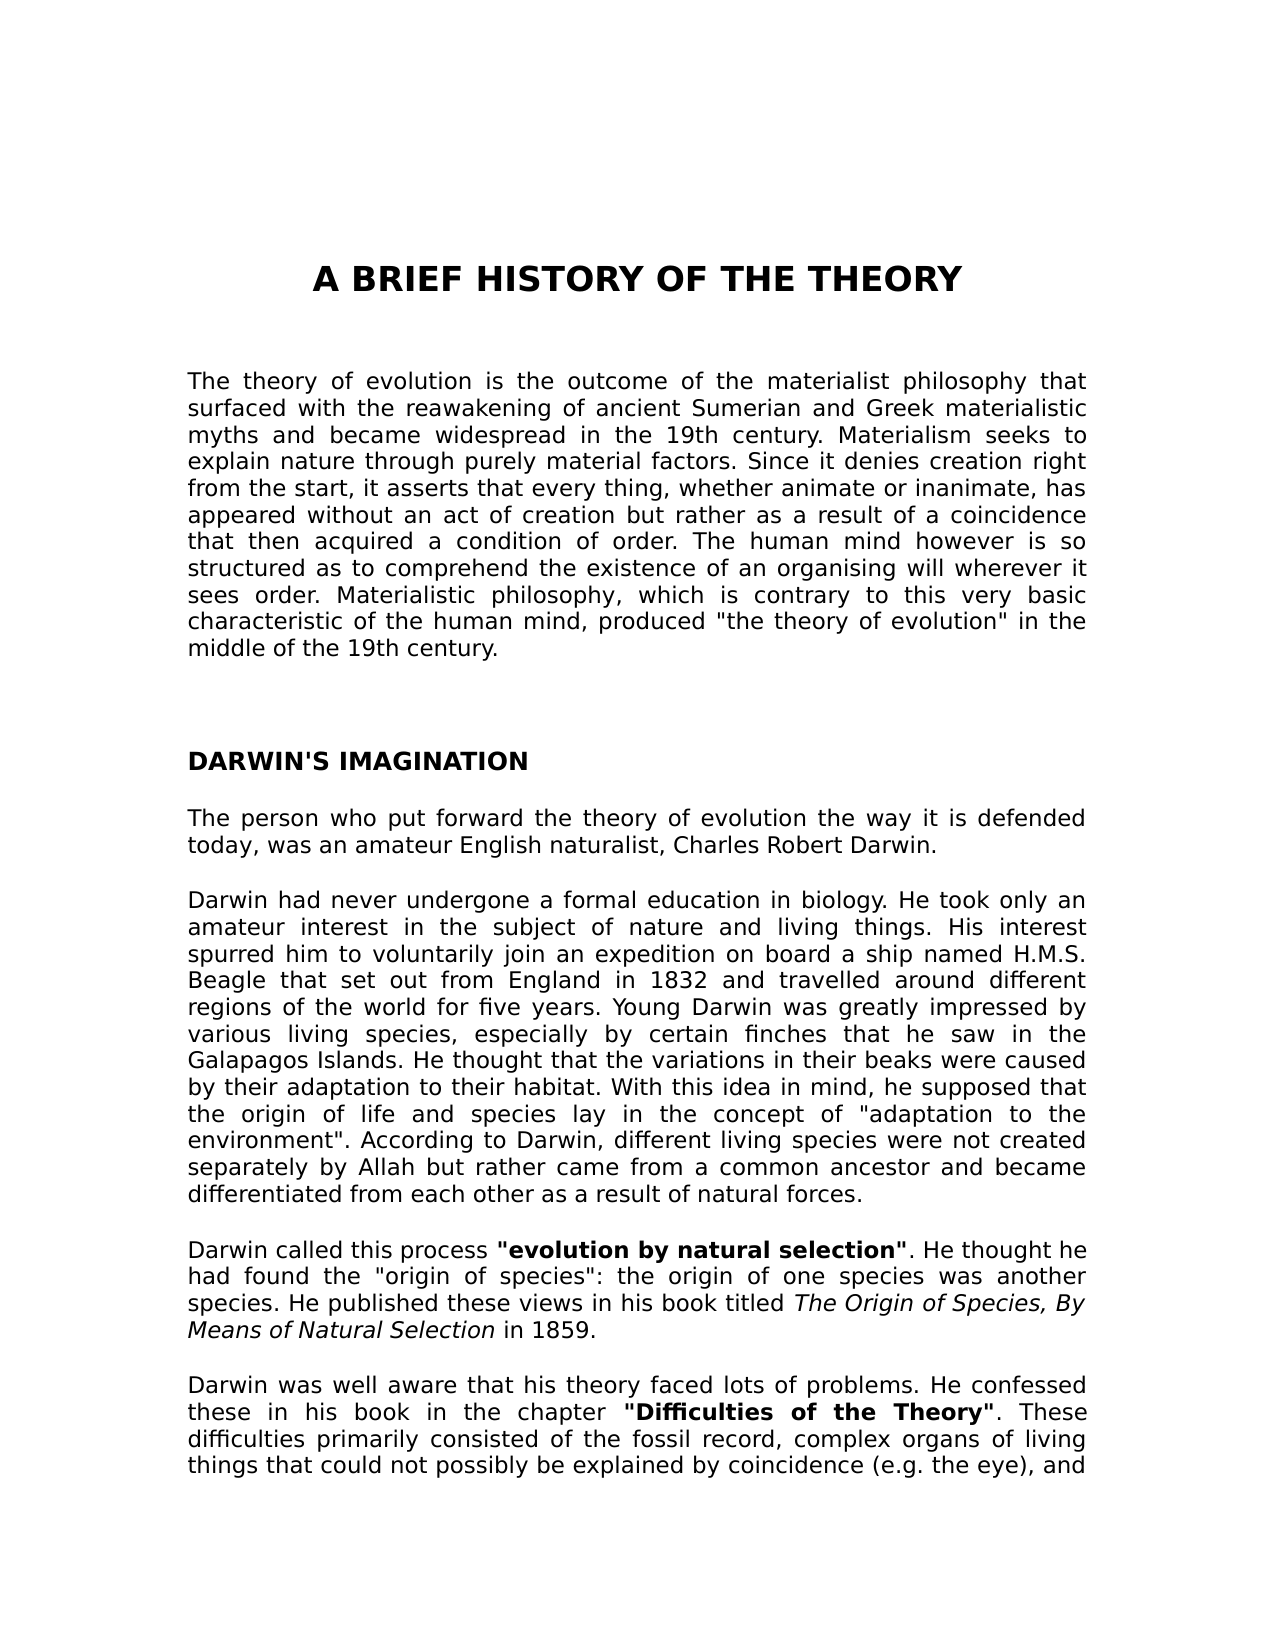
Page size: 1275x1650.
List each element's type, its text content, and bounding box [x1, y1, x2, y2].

text Darwin was well aware that his theory faced lots of problems. He confessed these in his book in the chapter "Difficulties of the Theory". These difficulties primarily consisted of the fossil record, complex organs of living things that could not possibly be explained by coincidence (e.g. the eye), and [187, 1373, 1088, 1479]
text Darwin's Imagination [187, 747, 1088, 776]
text The person who put forward the theory of evolution the way it is defended today, was an amateur English naturalist, Charles Robert Darwin. [187, 805, 1088, 858]
text A BRIEF HISTORY OF THE THEORY [187, 259, 1088, 299]
text Darwin called this process "evolution by natural selection". He thought he had found the "origin of species": the origin of one species was another species. He published these views in his book titled The Origin of Species, By Means of Natural Selection in 1859. [187, 1237, 1088, 1343]
text Darwin had never undergone a formal education in biology. He took only an amateur interest in the subject of nature and living things. His interest spurred him to voluntarily join an expedition on board a ship named H.M.S. Beagle that set out from England in 1832 and travelled around different regions of the world for five years. Young Darwin was greatly impressed by various living species, especially by certain finches that he saw in the Galapagos Islands. He thought that the variations in their beaks were caused by their adaptation to their habitat. With this idea in mind, he supposed that the origin of life and species lay in the concept of "adaptation to the environment". According to Darwin, different living species were not created separately by Allah but rather came from a common ancestor and became differentiated from each other as a result of natural forces. [187, 888, 1088, 1208]
text The theory of evolution is the outcome of the materialist philosophy that surfaced with the reawakening of ancient Sumerian and Greek materialistic myths and became widespread in the 19th century. Materialism seeks to explain nature through purely material factors. Since it denies creation right from the start, it asserts that every thing, whether animate or inanimate, has appeared without an act of creation but rather as a result of a coincidence that then acquired a condition of order. The human mind however is so structured as to comprehend the existence of an organising will wherever it sees order. Materialistic philosophy, which is contrary to this very basic characteristic of the human mind, produced "the theory of evolution" in the middle of the 19th century. [187, 368, 1088, 662]
